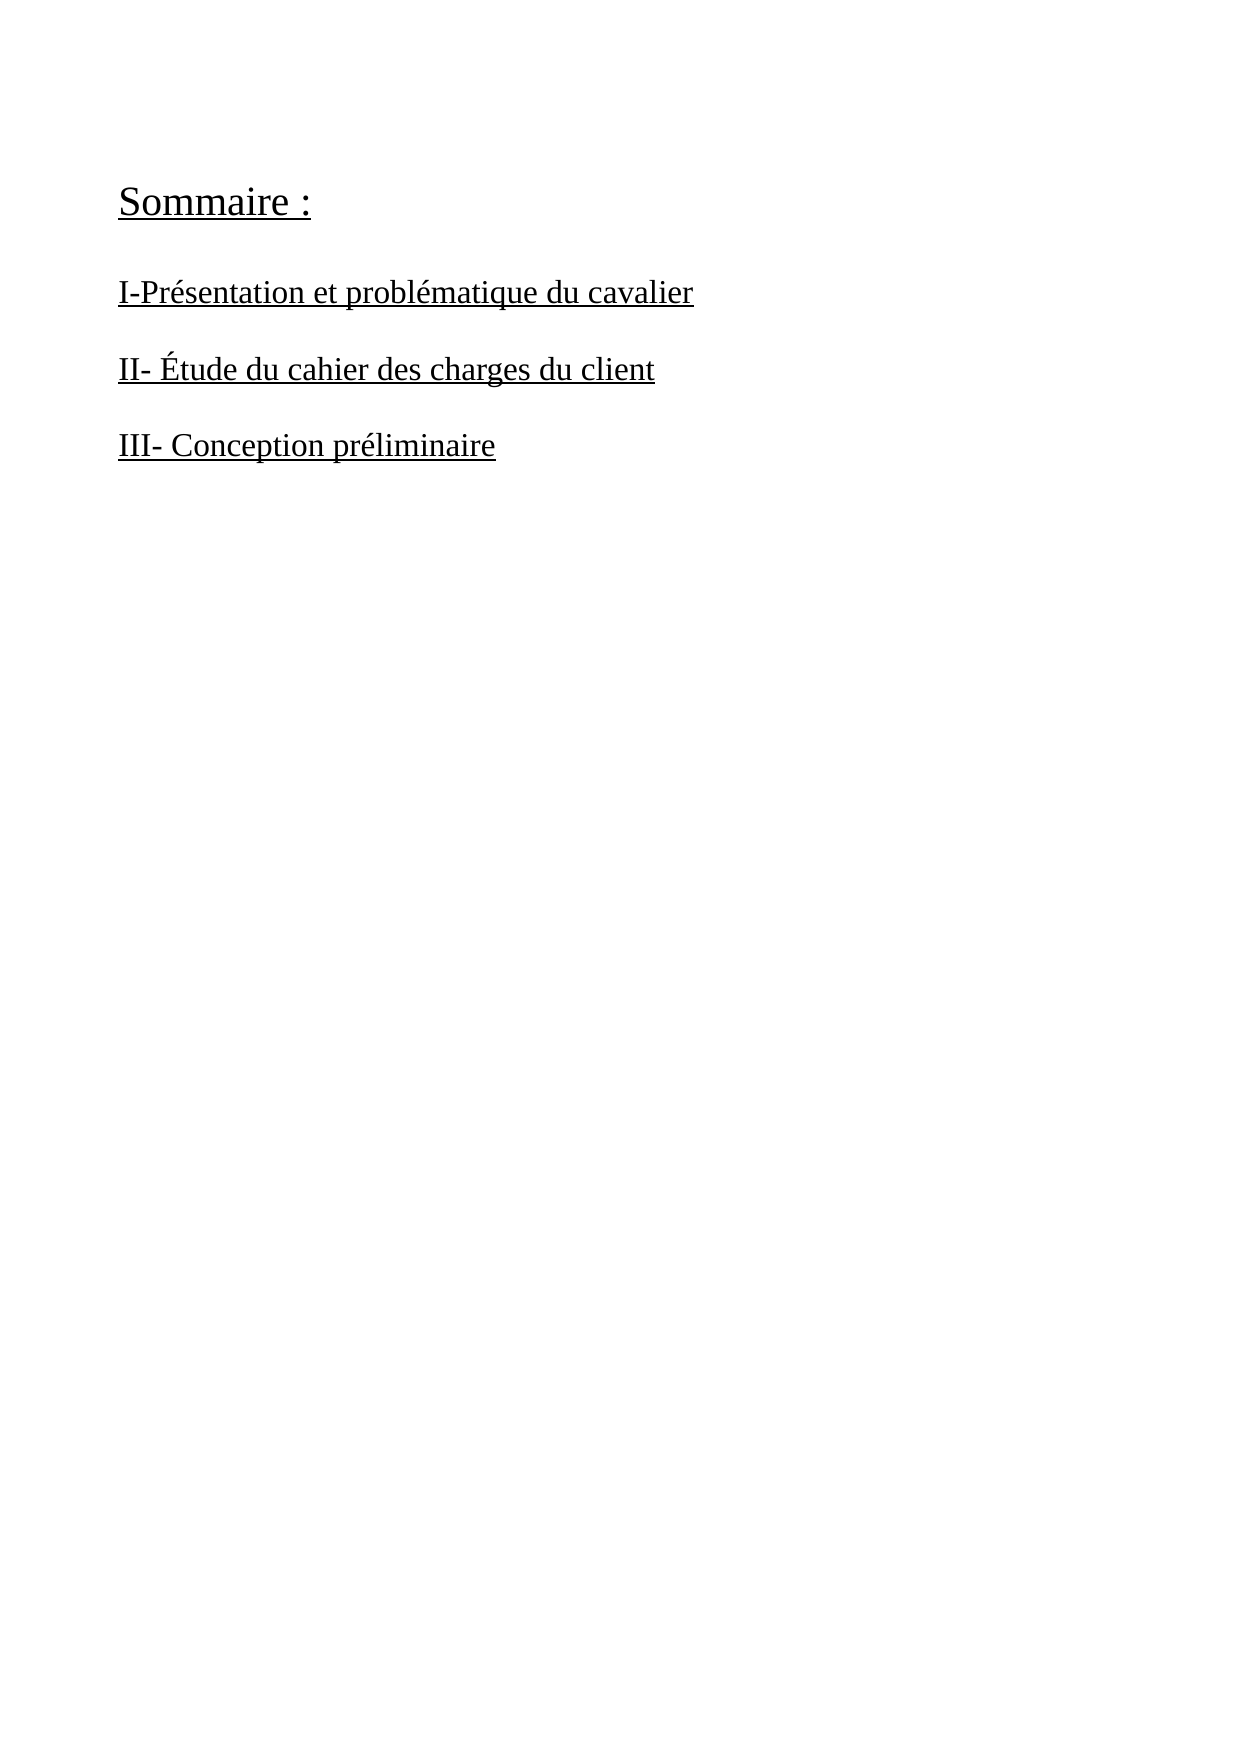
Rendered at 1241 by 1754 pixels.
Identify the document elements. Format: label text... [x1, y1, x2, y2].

text Sommaire : [118, 176, 1122, 224]
text II- Étude du cahier des charges du client [118, 349, 1122, 387]
text III- Conception préliminaire [118, 426, 1122, 464]
text I-Présentation et problématique du cavalier [118, 272, 1122, 311]
